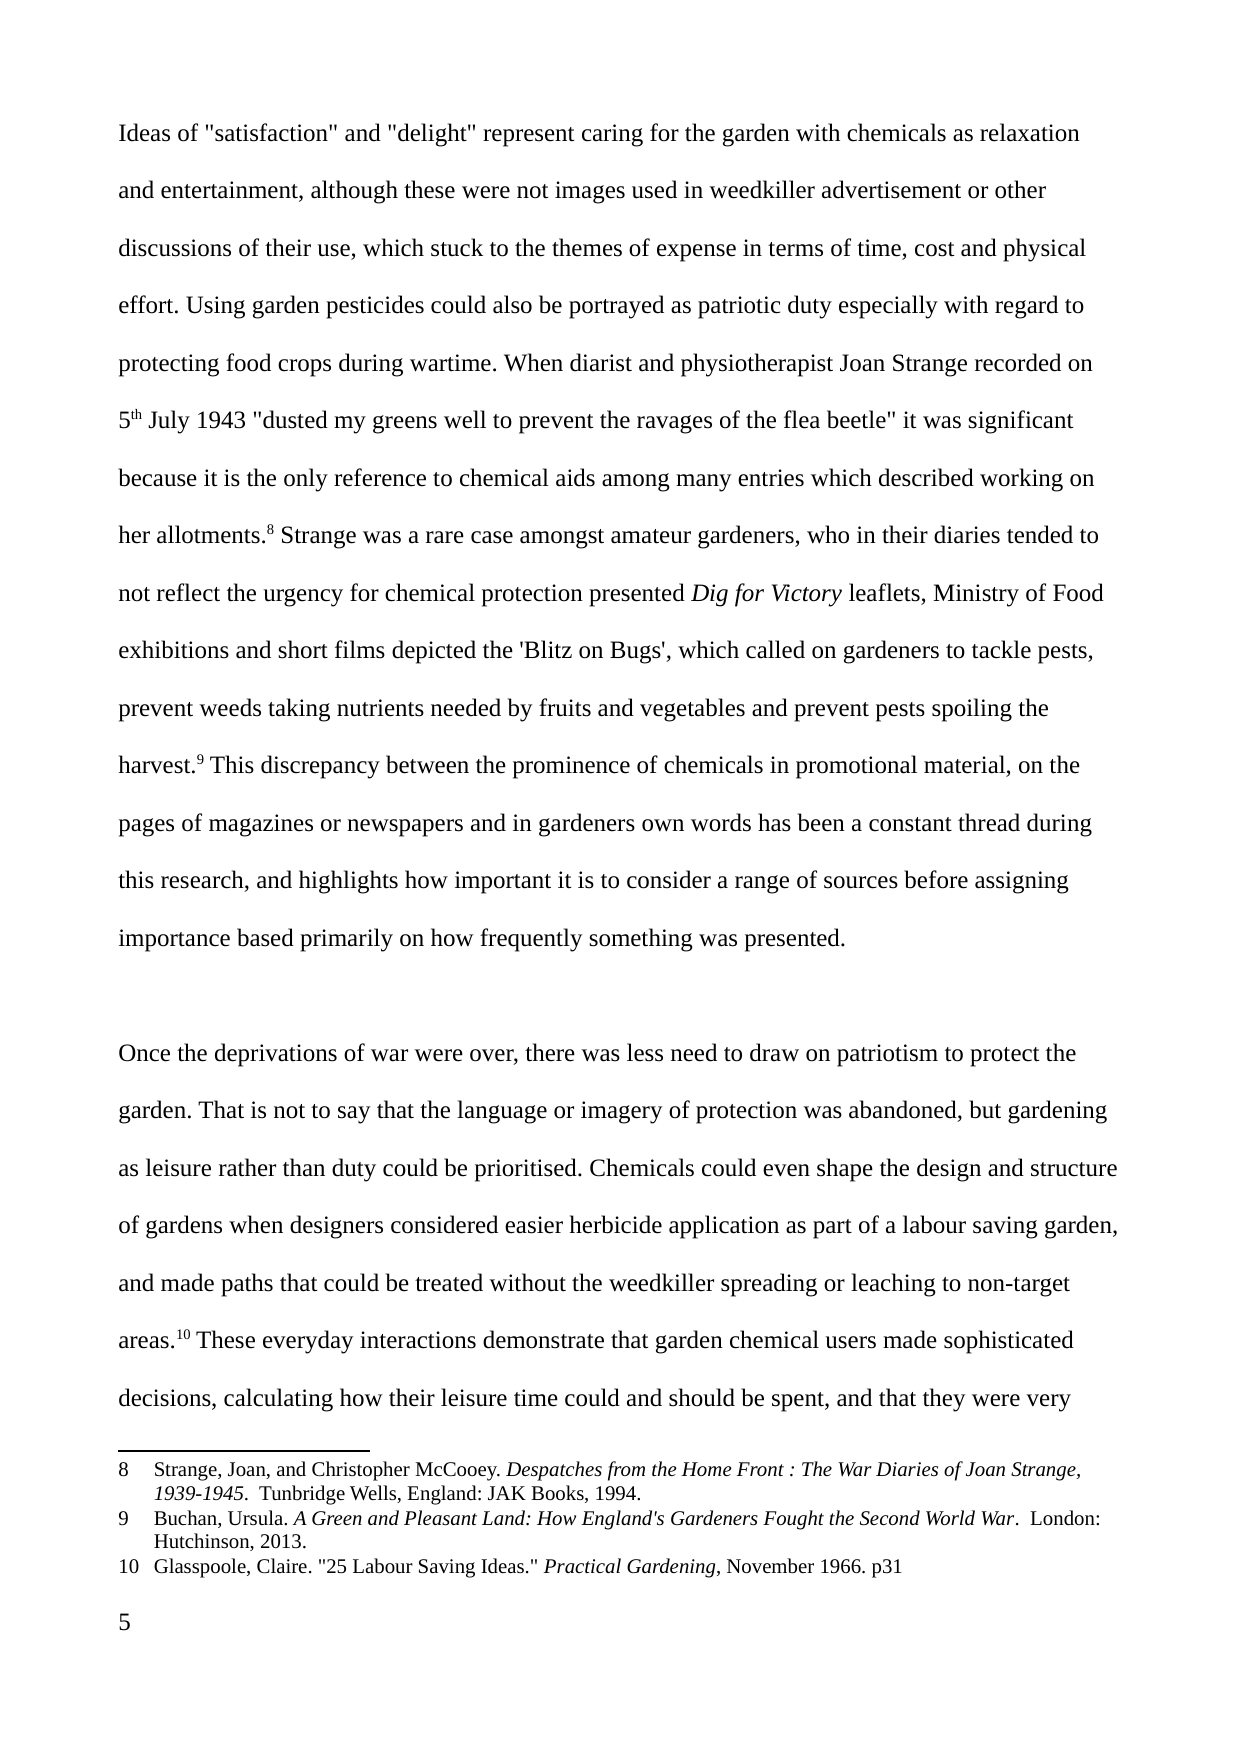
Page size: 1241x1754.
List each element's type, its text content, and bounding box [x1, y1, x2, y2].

text Glasspoole, Claire. "25 Labour Saving Ideas." Practical Gardening, November 1966. p31 [118, 1553, 1122, 1578]
text Once the deprivations of war were over, there was less need to draw on patriotism to protect the garden. That is not to say that the language or imagery of protection was abandoned, but gardening as leisure rather than duty could be prioritised. Chemicals could even shape the design and structure of gardens when designers considered easier herbicide application as part of a labour saving garden, and made paths that could be treated without the weedkiller spreading or leaching to non-target areas. These everyday interactions demonstrate that garden chemical users made sophisticated decisions, calculating how their leisure time could and should be spent, and that they were very [118, 1038, 1122, 1412]
text Ideas of "satisfaction" and "delight" represent caring for the garden with chemicals as relaxation and entertainment, although these were not images used in weedkiller advertisement or other discussions of their use, which stuck to the themes of expense in terms of time, cost and physical effort. Using garden pesticides could also be portrayed as patriotic duty especially with regard to protecting food crops during wartime. When diarist and physiotherapist Joan Strange recorded on 5th July 1943 "dusted my greens well to prevent the ravages of the flea beetle" it was significant because it is the only reference to chemical aids among many entries which described working on her allotments. Strange was a rare case amongst amateur gardeners, who in their diaries tended to not reflect the urgency for chemical protection presented Dig for Victory leaflets, Ministry of Food exhibitions and short films depicted the 'Blitz on Bugs', which called on gardeners to tackle pests, prevent weeds taking nutrients needed by fruits and vegetables and prevent pests spoiling the harvest. This discrepancy between the prominence of chemicals in promotional material, on the pages of magazines or newspapers and in gardeners own words has been a constant thread during this research, and highlights how important it is to consider a range of sources before assigning importance based primarily on how frequently something was presented. [118, 118, 1122, 952]
text Strange, Joan, and Christopher McCooey. Despatches from the Home Front : The War Diaries of Joan Strange, 1939-1945. Tunbridge Wells, England: JAK Books, 1994. [118, 1457, 1122, 1505]
text Buchan, Ursula. A Green and Pleasant Land: How England's Gardeners Fought the Second World War. London: Hutchinson, 2013. [118, 1505, 1122, 1553]
